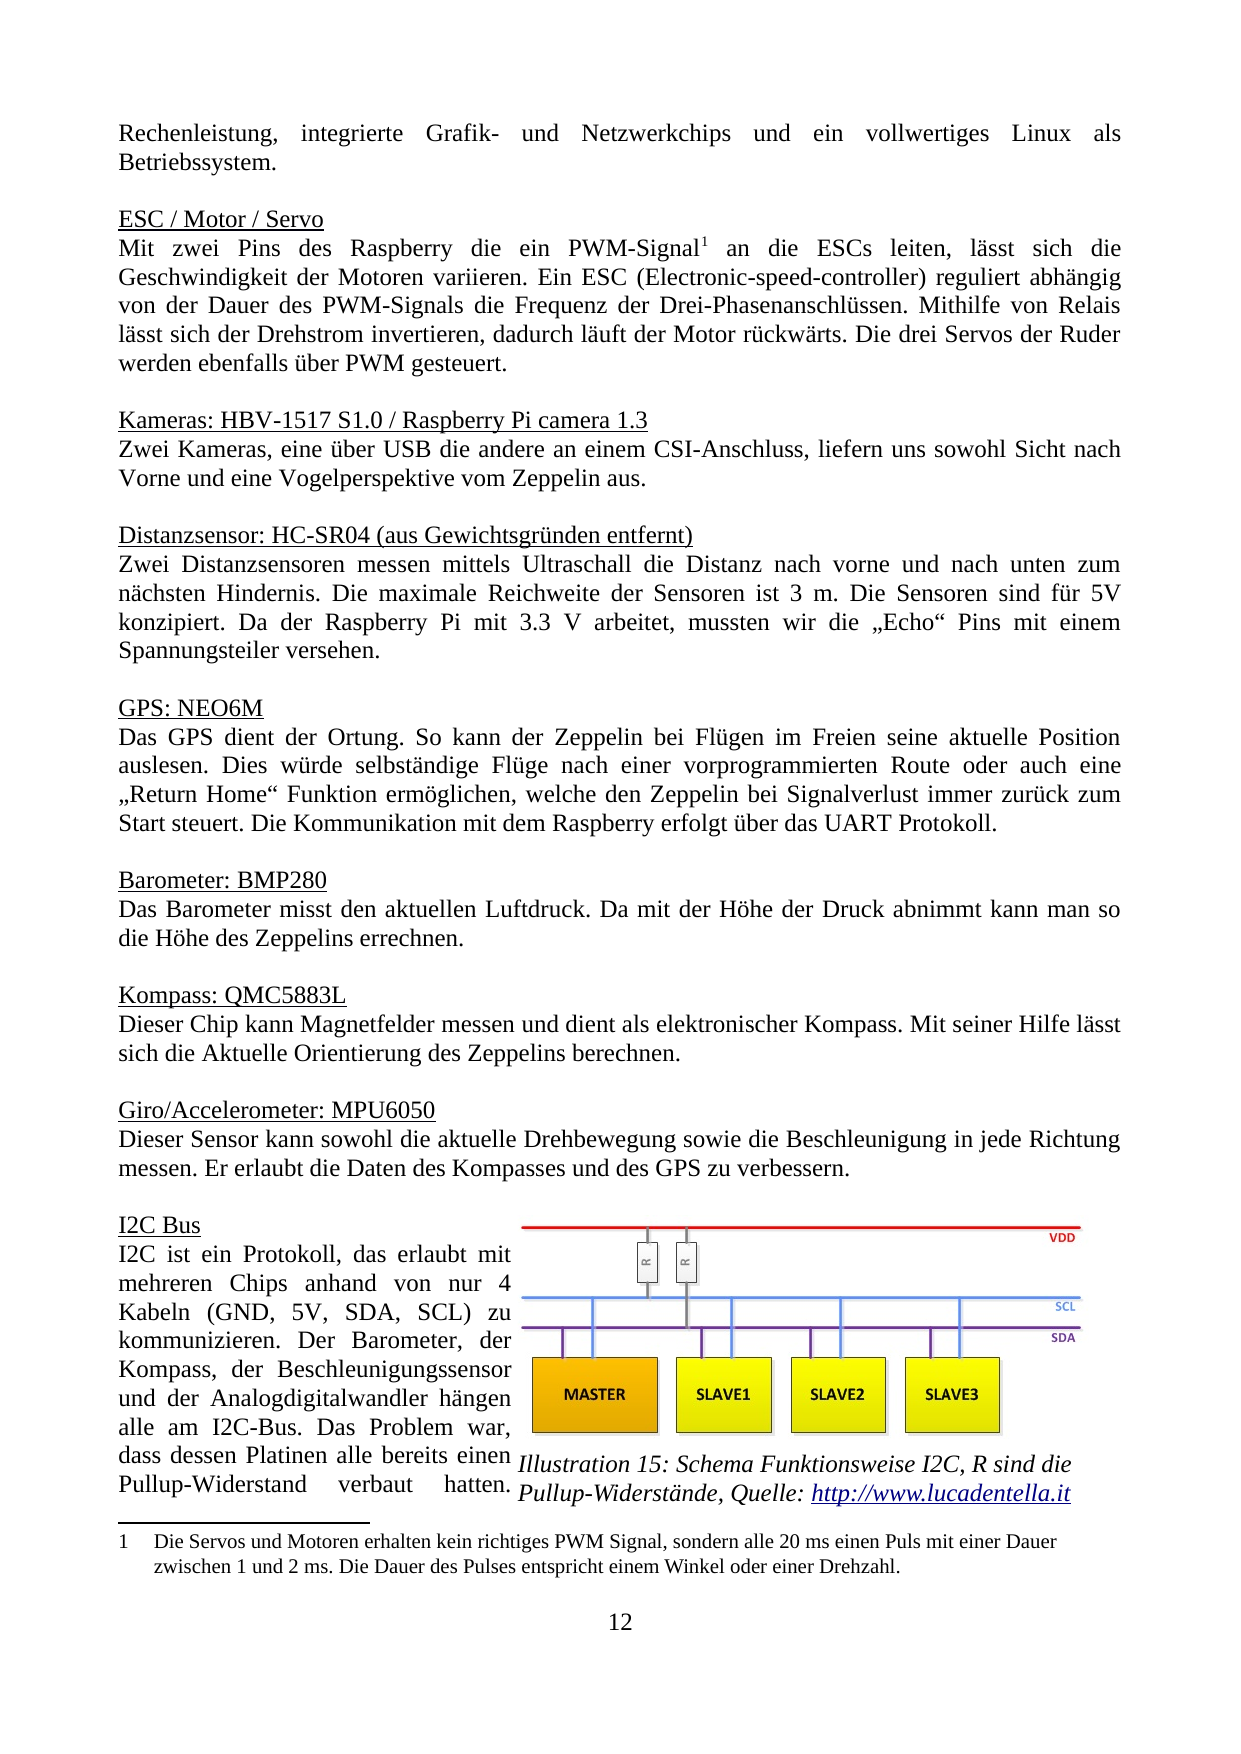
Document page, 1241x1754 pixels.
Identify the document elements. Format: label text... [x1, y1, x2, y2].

text ESC / Motor / Servo [118, 204, 1122, 233]
text Zwei Kameras, eine über USB die andere an einem CSI-Anschluss, liefern uns sowohl Sicht nach Vorne und eine Vogelperspektive vom Zeppelin aus. [118, 434, 1122, 492]
picture [517, 1215, 1089, 1444]
text Rechenleistung, integrierte Grafik- und Netzwerkchips und ein vollwertiges Linux als Betriebssystem. [118, 118, 1122, 176]
text Illustration 15: Schema Funktionsweise I2C, R sind die Pullup-Widerstände, Quelle: http://www.lucadentella.it [518, 1444, 1088, 1507]
text Barometer: BMP280 [118, 866, 1122, 894]
text Das Barometer misst den aktuellen Luftdruck. Da mit der Höhe der Druck abnimmt kann man so die Höhe des Zeppelins errechnen. [118, 894, 1122, 952]
text Giro/Accelerometer: MPU6050 [118, 1096, 1122, 1124]
text Das GPS dient der Ortung. So kann der Zeppelin bei Flügen im Freien seine aktuelle Position auslesen. Dies würde selbständige Flüge nach einer vorprogrammierten Route oder auch eine „Return Home“ Funktion ermöglichen, welche den Zeppelin bei Signalverlust immer zurück zum Start steuert. Die Kommunikation mit dem Raspberry erfolgt über das UART Protokoll. [118, 722, 1122, 837]
text Zwei Distanzsensoren messen mittels Ultraschall die Distanz nach vorne und nach unten zum nächsten Hindernis. Die maximale Reichweite der Sensoren ist 3 m. Die Sensoren sind für 5V konzipiert. Da der Raspberry Pi mit 3.3 V arbeitet, mussten wir die „Echo“ Pins mit einem Spannungsteiler versehen. [118, 549, 1122, 664]
text Dieser Sensor kann sowohl die aktuelle Drehbewegung sowie die Beschleunigung in jede Richtung messen. Er erlaubt die Daten des Kompasses und des GPS zu verbessern. [118, 1124, 1122, 1182]
text Kameras: HBV-1517 S1.0 / Raspberry Pi camera 1.3 [118, 406, 1122, 434]
text Mit zwei Pins des Raspberry die ein PWM-Signal an die ESCs leiten, lässt sich die Geschwindigkeit der Motoren variieren. Ein ESC (Electronic-speed-controller) reguliert abhängig von der Dauer des PWM-Signals die Frequenz der Drei-Phasenanschlüssen. Mithilfe von Relais lässt sich der Drehstrom invertieren, dadurch läuft der Motor rückwärts. Die drei Servos der Ruder werden ebenfalls über PWM gesteuert. [118, 233, 1122, 377]
text Dieser Chip kann Magnetfelder messen und dient als elektronischer Kompass. Mit seiner Hilfe lässt sich die Aktuelle Orientierung des Zeppelins berechnen. [118, 1009, 1122, 1067]
text I2C Bus [118, 1211, 518, 1239]
text Die Servos und Motoren erhalten kein richtiges PWM Signal, sondern alle 20 ms einen Puls mit einer Dauer zwischen 1 und 2 ms. Die Dauer des Pulses entspricht einem Winkel oder einer Drehzahl. [118, 1529, 1122, 1578]
text [1088, 1211, 1122, 1239]
text GPS: NEO6M [118, 693, 1122, 722]
text Kompass: QMC5883L [118, 981, 1122, 1009]
text Distanzsensor: HC-SR04 (aus Gewichtsgründen entfernt) [118, 521, 1122, 549]
text I2C ist ein Protokoll, das erlaubt mit mehreren Chips anhand von nur 4 Kabeln (GND, 5V, SDA, SCL) zu kommunizieren. Der Barometer, der Kompass, der Beschleunigungssensor und der Analogdigitalwandler hängen alle am I2C-Bus. Das Problem war, dass dessen Platinen alle bereits einen Pullup-Widerstand verbaut hatten. [118, 1239, 518, 1498]
